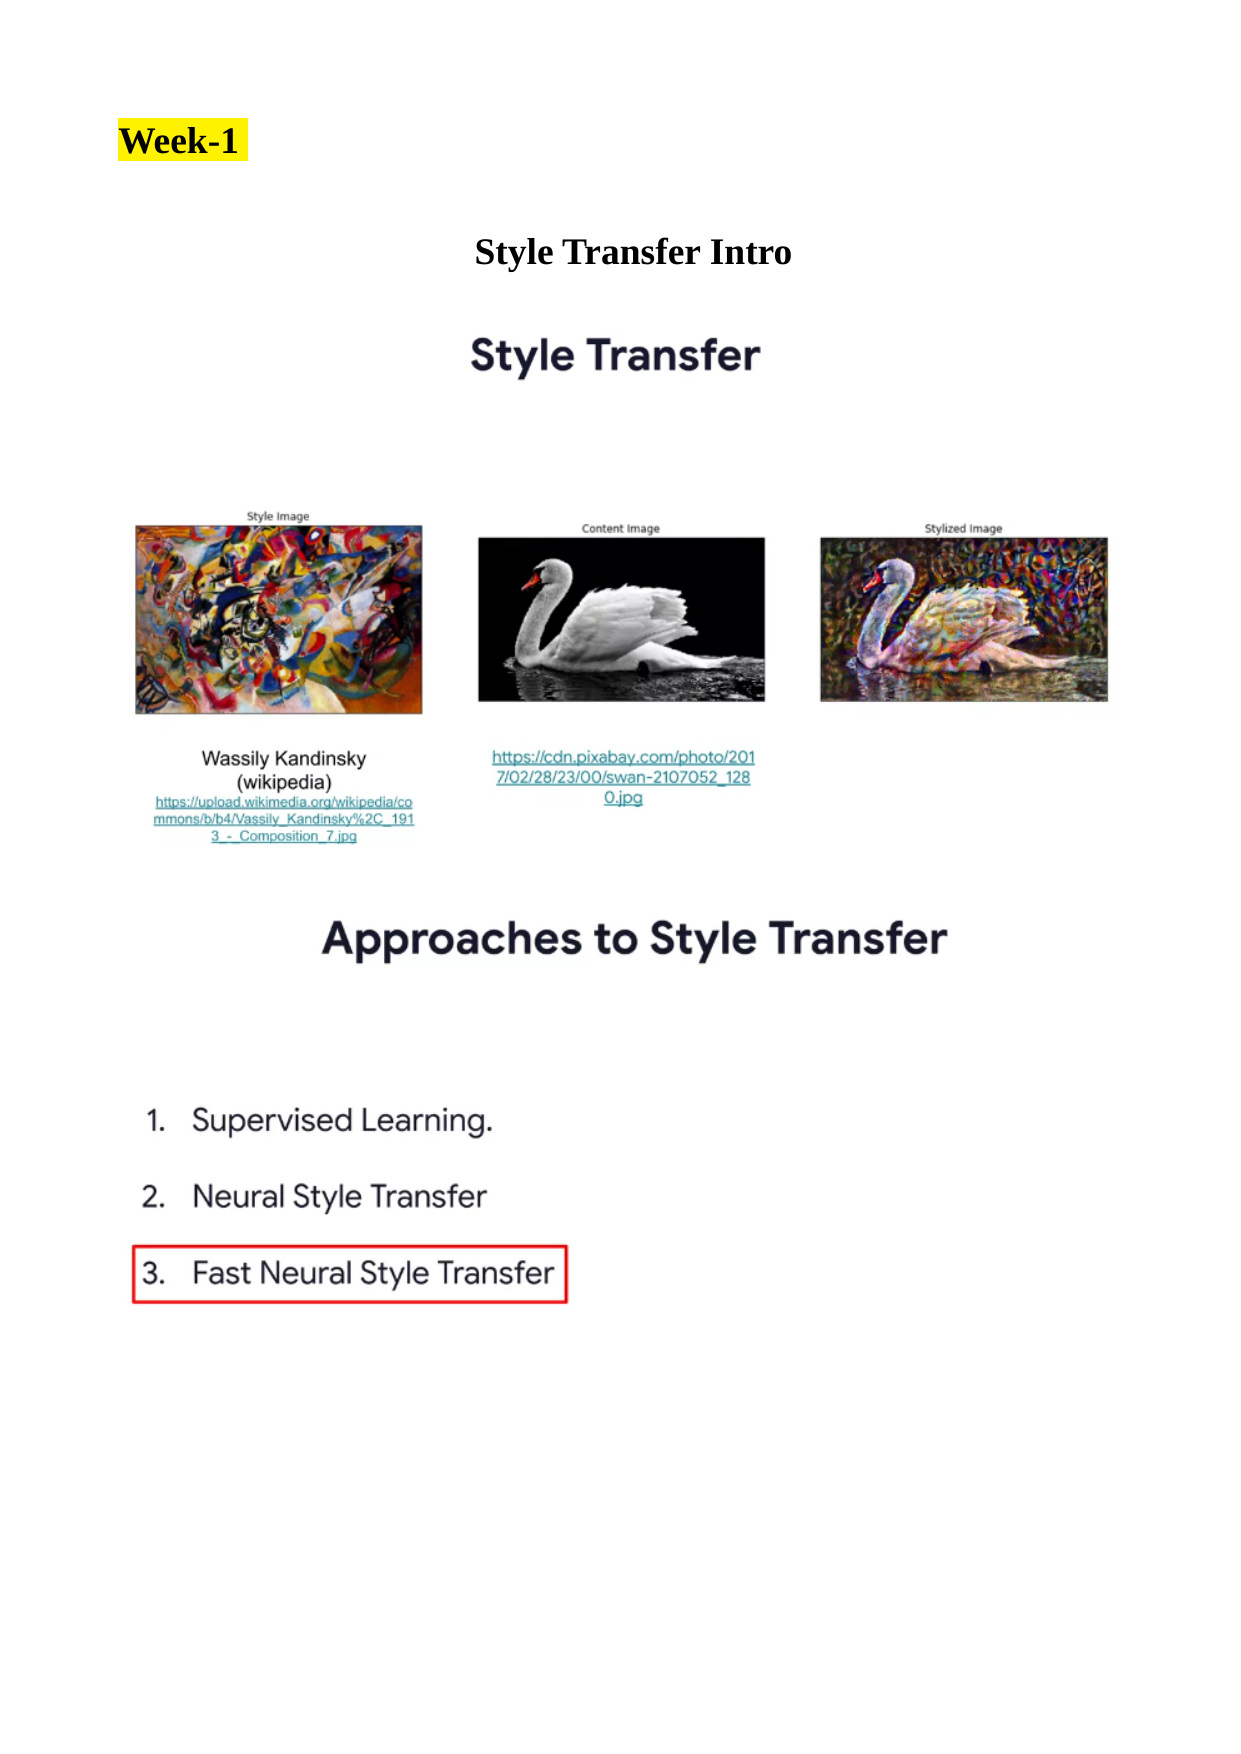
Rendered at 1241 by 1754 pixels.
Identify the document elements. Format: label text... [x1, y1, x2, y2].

subtitle Style Transfer Intro [118, 229, 1122, 272]
picture [118, 313, 1123, 852]
text Week-1 [118, 118, 1122, 161]
picture [118, 908, 1123, 1313]
